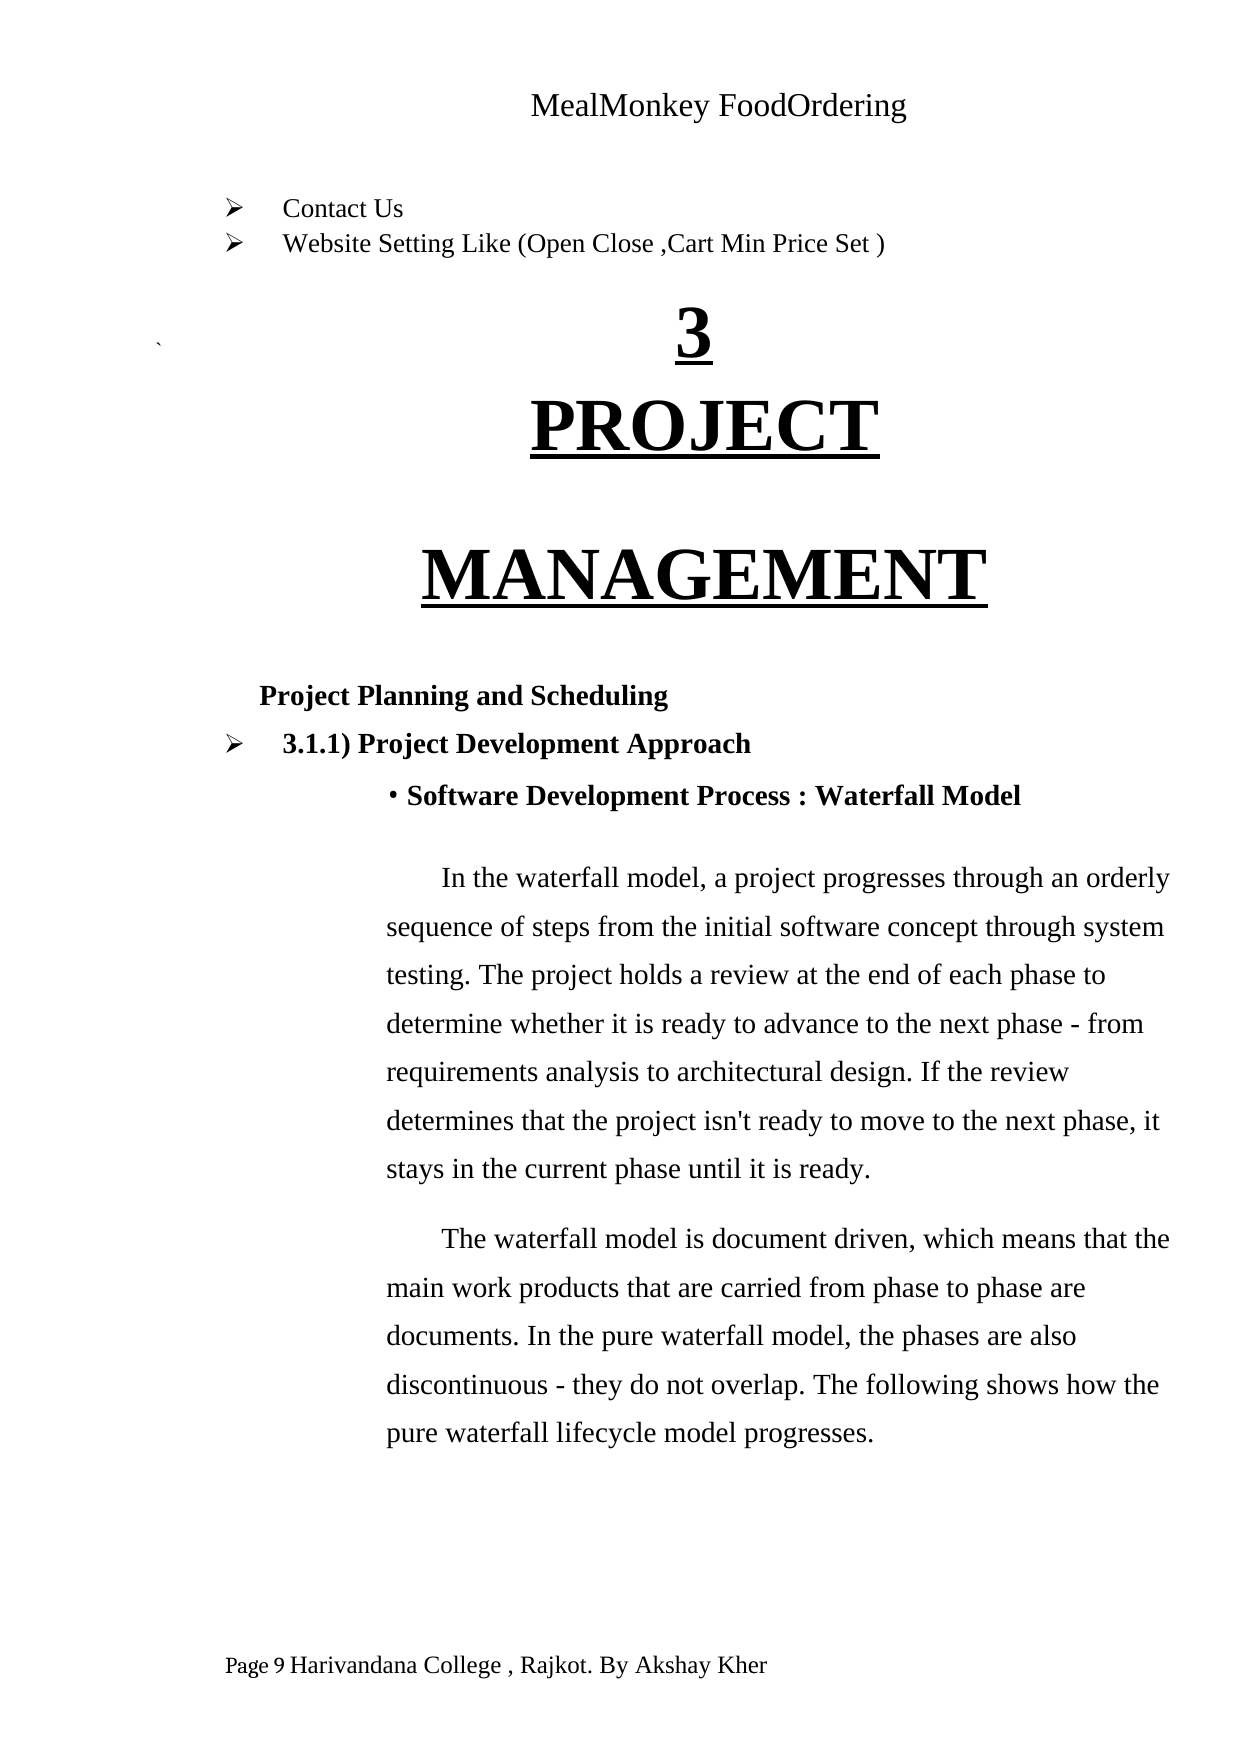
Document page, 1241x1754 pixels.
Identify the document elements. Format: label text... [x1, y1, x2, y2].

list Contact Us [223, 192, 1182, 224]
text • Software Development Process : Waterfall Model [388, 774, 1185, 814]
text The waterfall model is document driven, which means that the main work products that are carried from phase to phase are documents. In the pure waterfall model, the phases are also discontinuous - they do not overlap. The following shows how the pure waterfall lifecycle model progresses. [386, 1221, 1184, 1449]
text ` 3 [150, 287, 1185, 373]
list Website Setting Like (Open Close ,Cart Min Price Set ) [223, 227, 1182, 258]
text In the waterfall model, a project progresses through an orderly sequence of steps from the initial software concept through system testing. The project holds a review at the end of each phase to determine whether it is ready to advance to the next phase - from requirements analysis to architectural design. If the review determines that the project isn't ready to move to the next phase, it stays in the current phase until it is ready. [386, 860, 1184, 1185]
text Project Planning and Scheduling [150, 678, 1185, 712]
list 3.1.1) Project Development Approach [223, 726, 1182, 759]
text PROJECT [530, 380, 1185, 466]
text MANAGEMENT [150, 529, 988, 616]
